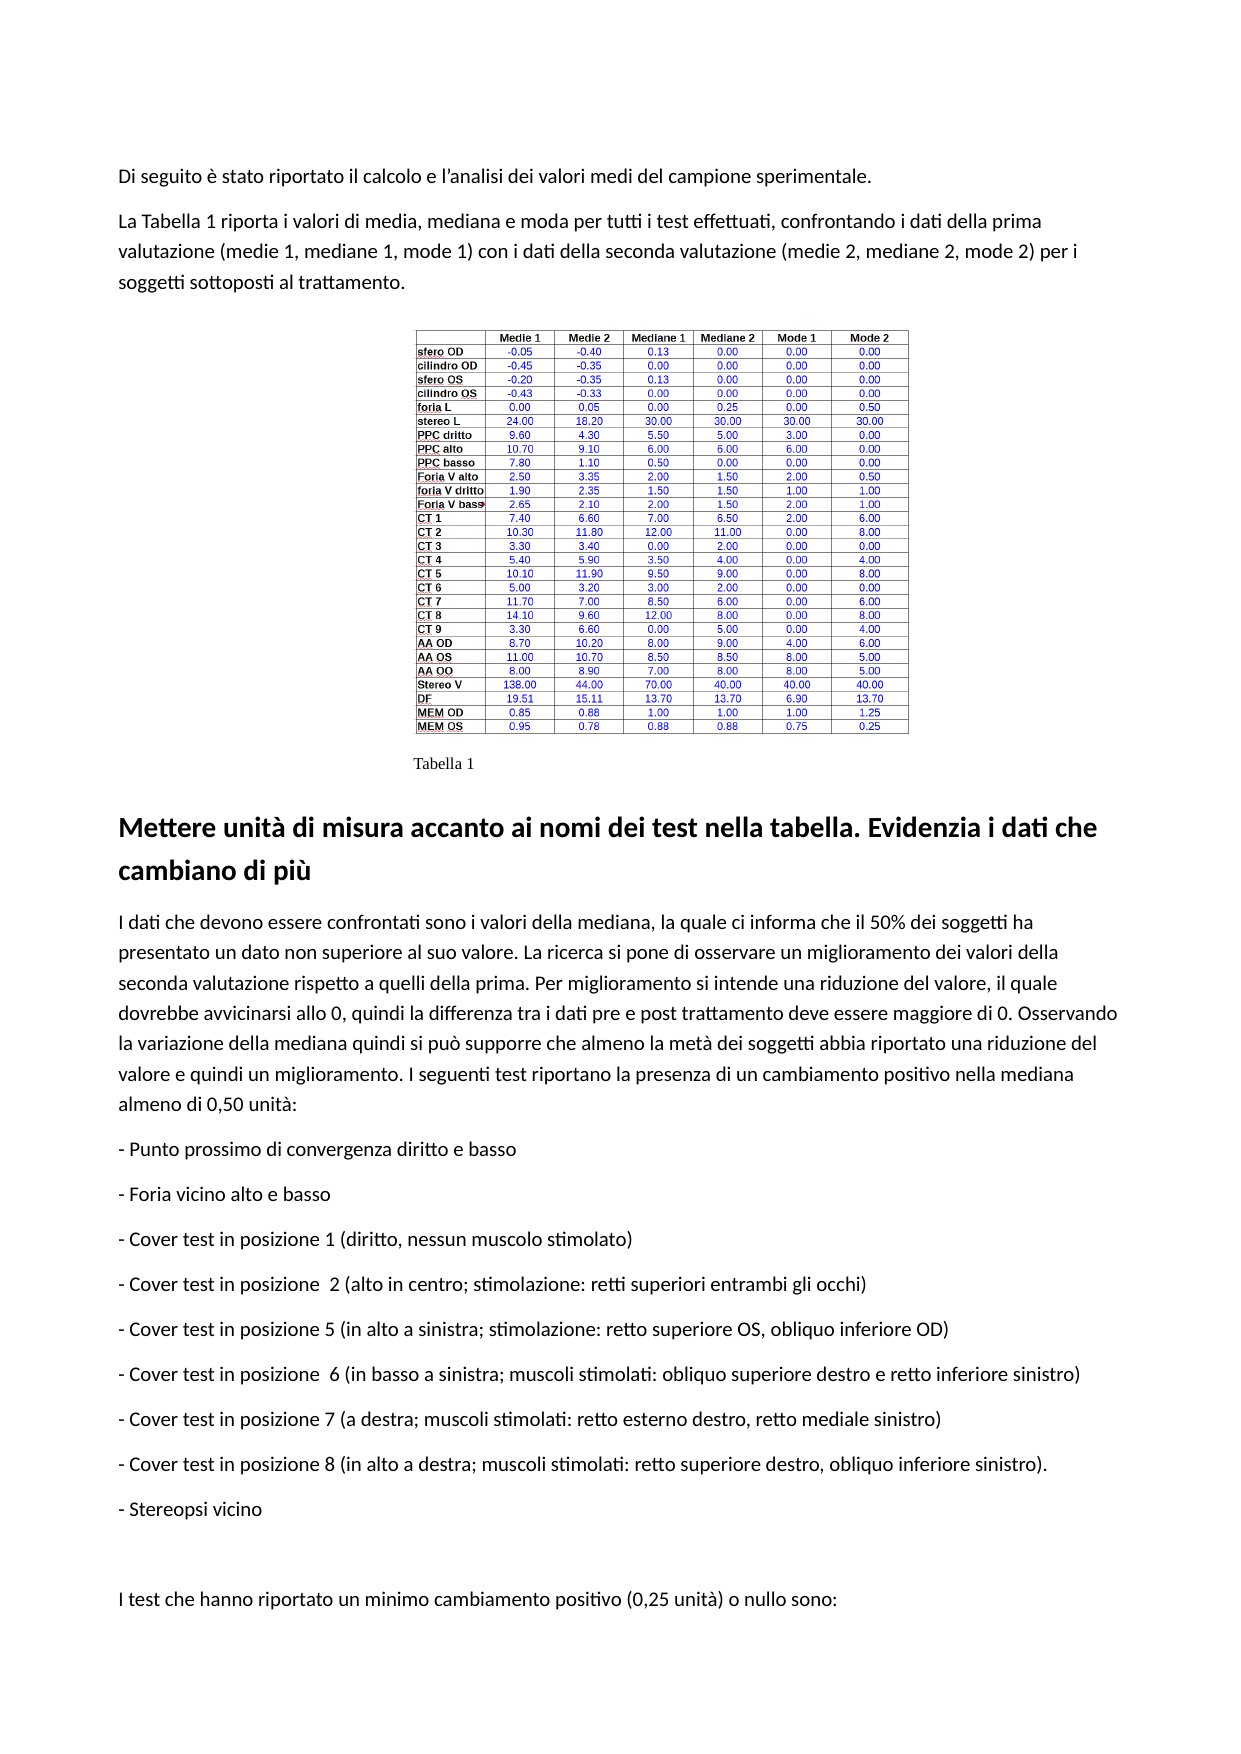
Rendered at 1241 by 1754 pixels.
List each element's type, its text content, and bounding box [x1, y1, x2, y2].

text - Cover test in posizione 1 (diritto, nessun muscolo stimolato) [118, 1226, 1122, 1252]
text I test che hanno riportato un minimo cambiamento positivo (0,25 unità) o nullo sono: [118, 1586, 1122, 1612]
text - Cover test in posizione 6 (in basso a sinistra; muscoli stimolati: obliquo superiore destro e retto inferiore sinistro) [118, 1361, 1122, 1387]
text - Cover test in posizione 5 (in alto a sinistra; stimolazione: retto superiore OS, obliquo inferiore OD) [118, 1316, 1122, 1342]
text - Stereopsi vicino [118, 1496, 1122, 1522]
text - Foria vicino alto e basso [118, 1181, 1122, 1207]
text Mettere unità di misura accanto ai nomi dei test nella tabella. Evidenzia i dati che cambiano di più [118, 809, 1122, 887]
text - Cover test in posizione 2 (alto in centro; stimolazione: retti superiori entrambi gli occhi) [118, 1271, 1122, 1297]
text Tabella 1 [413, 735, 910, 773]
picture [413, 330, 911, 735]
text - Punto prossimo di convergenza diritto e basso [118, 1136, 1122, 1162]
text - Cover test in posizione 7 (a destra; muscoli stimolati: retto esterno destro, retto mediale sinistro) [118, 1406, 1122, 1432]
text La Tabella 1 riporta i valori di media, mediana e moda per tutti i test effettuati, confrontando i dati della prima valutazione (medie 1, mediane 1, mode 1) con i dati della seconda valutazione (medie 2, mediane 2, mode 2) per i soggetti sottoposti al trattamento. [118, 208, 1122, 294]
text I dati che devono essere confrontati sono i valori della mediana, la quale ci informa che il 50% dei soggetti ha presentato un dato non superiore al suo valore. La ricerca si pone di osservare un miglioramento dei valori della seconda valutazione rispetto a quelli della prima. Per miglioramento si intende una riduzione del valore, il quale dovrebbe avvicinarsi allo 0, quindi la differenza tra i dati pre e post trattamento deve essere maggiore di 0. Osservando la variazione della mediana quindi si può supporre che almeno la metà dei soggetti abbia riportato una riduzione del valore e quindi un miglioramento. I seguenti test riportano la presenza di un cambiamento positivo nella mediana almeno di 0,50 unità: [118, 909, 1122, 1117]
text Di seguito è stato riportato il calcolo e l’analisi dei valori medi del campione sperimentale. [118, 163, 1122, 188]
text - Cover test in posizione 8 (in alto a destra; muscoli stimolati: retto superiore destro, obliquo inferiore sinistro). [118, 1451, 1122, 1477]
